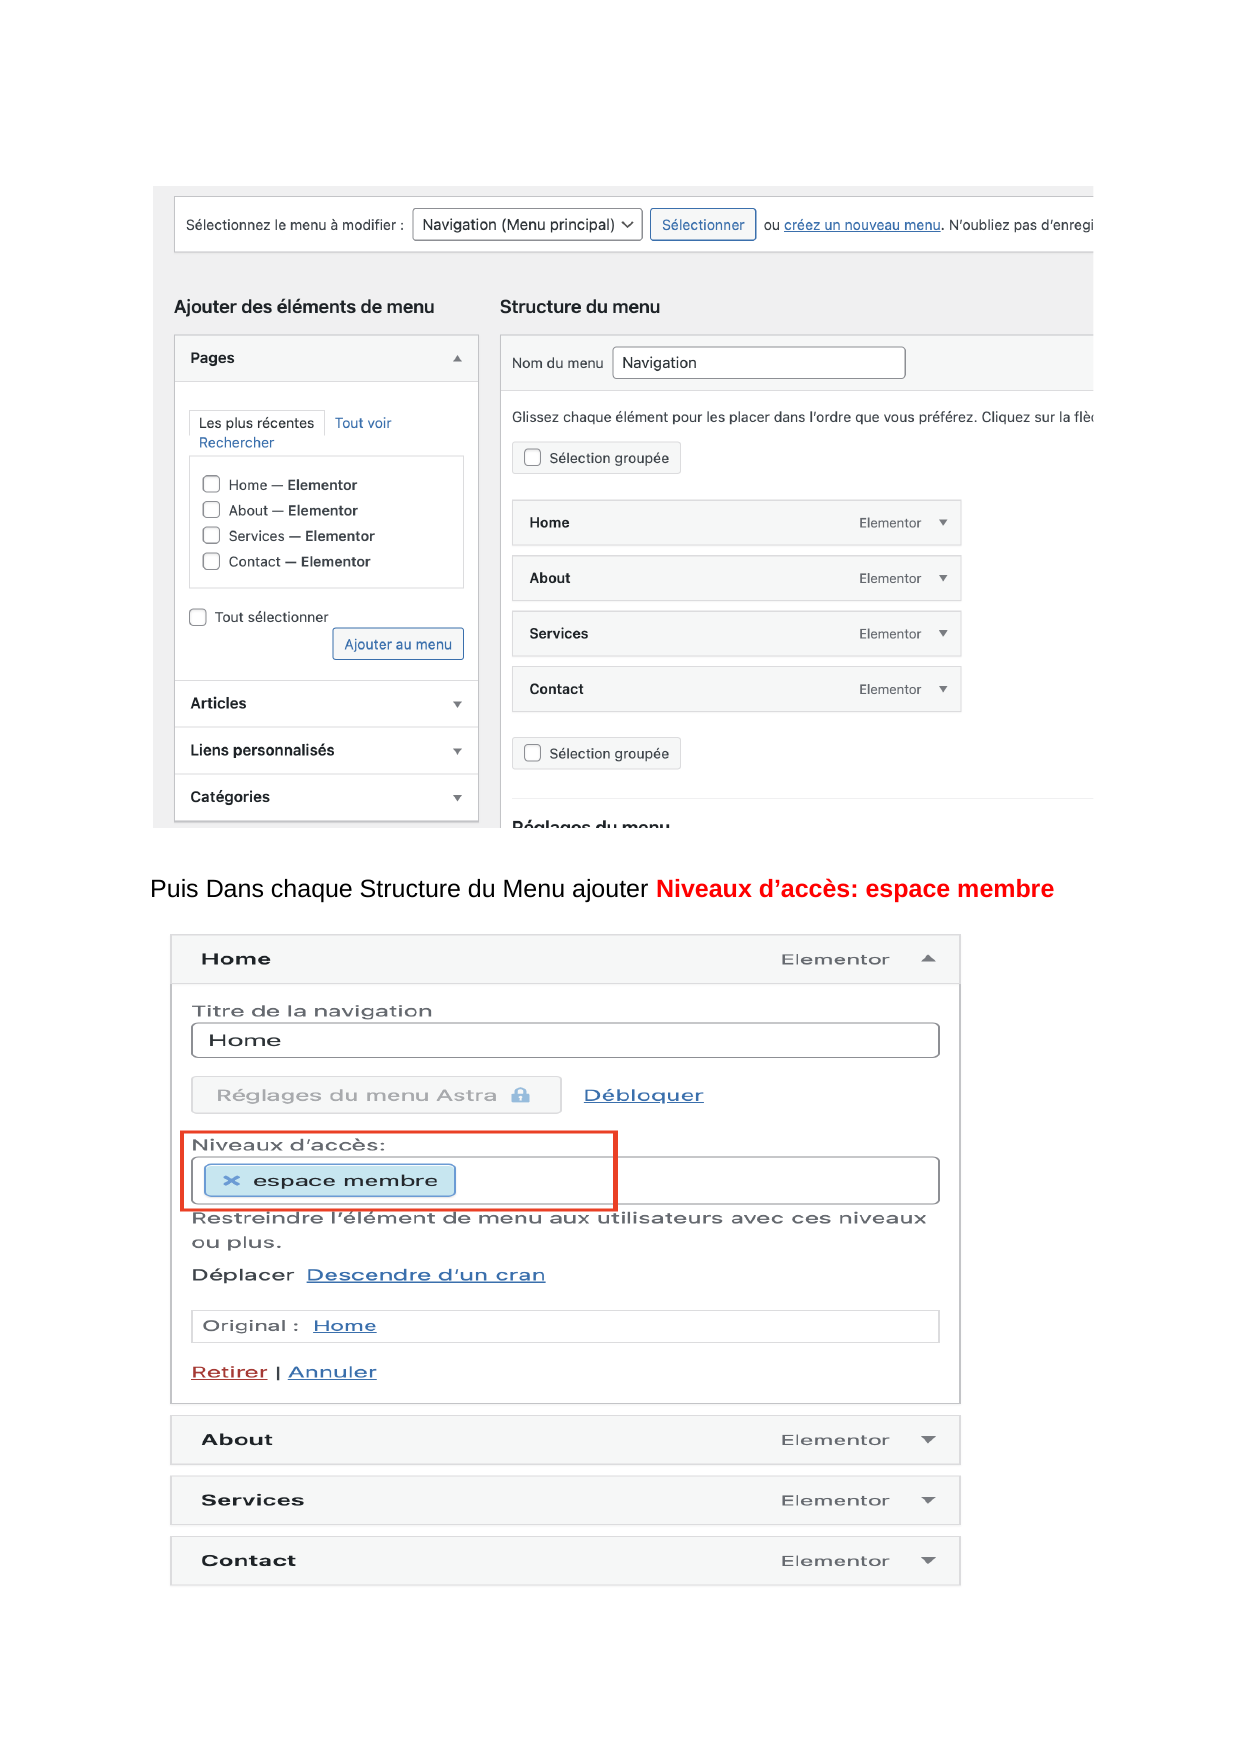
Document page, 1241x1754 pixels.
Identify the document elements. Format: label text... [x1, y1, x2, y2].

picture [153, 186, 1094, 828]
picture [160, 926, 989, 1596]
text Puis Dans chaque Structure du Menu ajouter Niveaux d’accès: espace membre [150, 874, 1090, 903]
